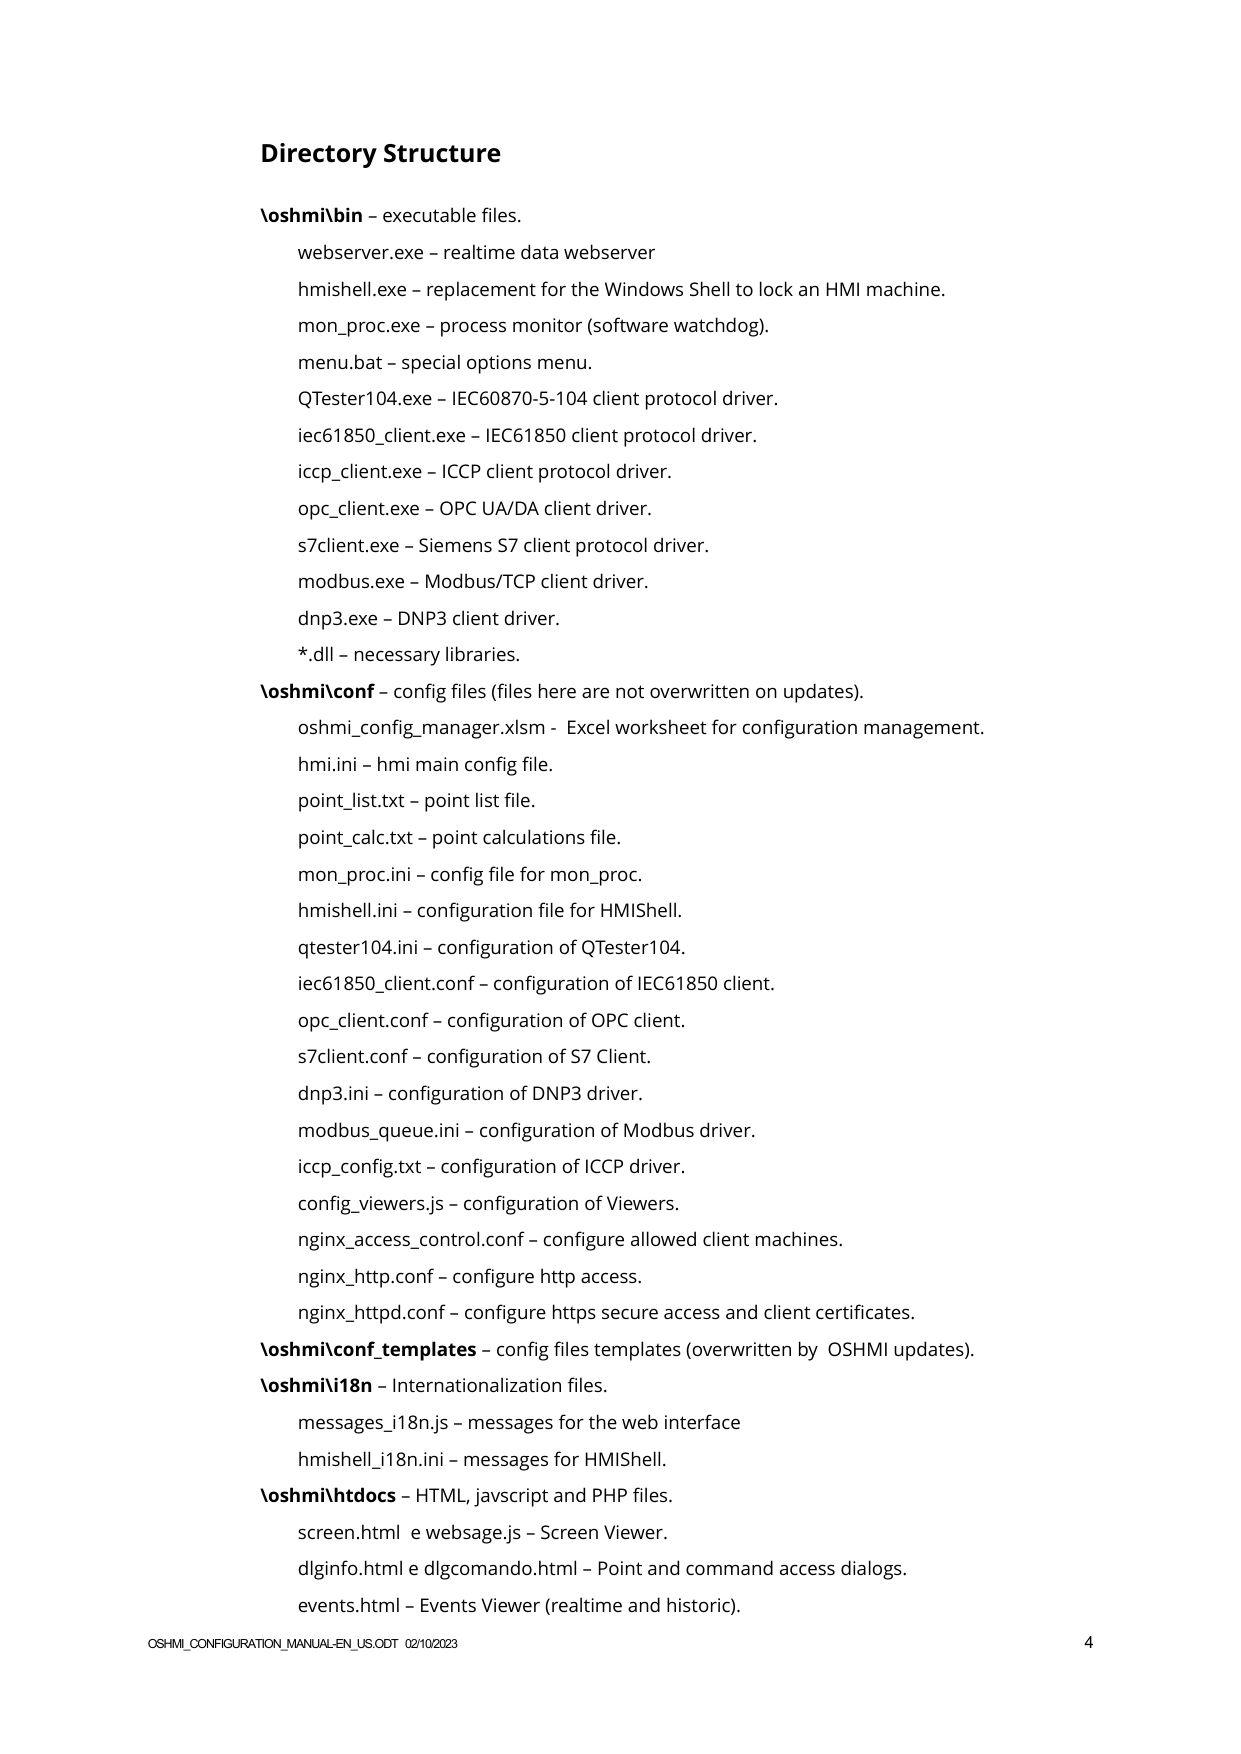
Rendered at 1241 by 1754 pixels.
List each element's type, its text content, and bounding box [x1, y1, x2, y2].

text config_viewers.js – configuration of Viewers. [260, 1190, 1093, 1216]
text nginx_access_control.conf – configure allowed client machines. [148, 1227, 1093, 1252]
text iec61850_client.conf – configuration of IEC61850 client. [298, 971, 1093, 996]
text iccp_client.exe – ICCP client protocol driver. [260, 459, 1093, 484]
text opc_client.exe – OPC UA/DA client driver. [260, 495, 1093, 521]
text modbus_queue.ini – configuration of Modbus driver. [298, 1117, 1093, 1142]
text \oshmi\htdocs – HTML, javscript and PHP files. [260, 1483, 1093, 1508]
text modbus.exe – Modbus/TCP client driver. [260, 568, 1093, 594]
text qtester104.ini – configuration of QTester104. [298, 934, 1093, 960]
text \oshmi\i18n – Internationalization files. [260, 1373, 1093, 1398]
text dlginfo.html e dlgcomando.html – Point and command access dialogs. [260, 1556, 1093, 1581]
text s7client.conf – configuration of S7 Client. [298, 1044, 1093, 1069]
text \oshmi\bin – executable files. [260, 203, 1093, 228]
text webserver.exe – realtime data webserver [260, 239, 1093, 265]
text nginx_http.conf – configure http access. [148, 1263, 1093, 1289]
text point_calc.txt – point calculations file. [260, 824, 1093, 850]
text QTester104.exe – IEC60870-5-104 client protocol driver. [260, 386, 1093, 411]
text mon_proc.ini – config file for mon_proc. [260, 861, 1093, 887]
text hmishell.exe – replacement for the Windows Shell to lock an HMI machine. [260, 276, 1093, 302]
text events.html – Events Viewer (realtime and historic). [260, 1592, 1093, 1618]
text opc_client.conf – configuration of OPC client. [298, 1007, 1093, 1033]
text iccp_config.txt – configuration of ICCP driver. [298, 1153, 1093, 1179]
text hmishell_i18n.ini – messages for HMIShell. [260, 1446, 1093, 1472]
text screen.html e websage.js – Screen Viewer. [260, 1519, 1093, 1545]
text \oshmi\conf_templates – config files templates (overwritten by OSHMI updates). [260, 1336, 1093, 1362]
text menu.bat – special options menu. [260, 349, 1093, 375]
text messages_i18n.js – messages for the web interface [148, 1409, 1093, 1435]
text nginx_httpd.conf – configure https secure access and client certificates. [148, 1300, 1093, 1325]
text hmishell.ini – configuration file for HMIShell. [260, 898, 1093, 923]
text iec61850_client.exe – IEC61850 client protocol driver. [260, 422, 1093, 448]
text point_list.txt – point list file. [260, 788, 1093, 813]
text \oshmi\conf – config files (files here are not overwritten on updates). [260, 678, 1093, 704]
text hmi.ini – hmi main config file. [260, 751, 1093, 777]
subtitle Directory Structure [260, 136, 1093, 170]
text oshmi_config_manager.xlsm - Excel worksheet for configuration management. [260, 715, 1093, 740]
text mon_proc.exe – process monitor (software watchdog). [260, 313, 1093, 338]
text s7client.exe – Siemens S7 client protocol driver. [260, 532, 1093, 557]
text *.dll – necessary libraries. [260, 642, 1093, 667]
text dnp3.ini – configuration of DNP3 driver. [298, 1080, 1093, 1106]
text dnp3.exe – DNP3 client driver. [260, 605, 1093, 631]
